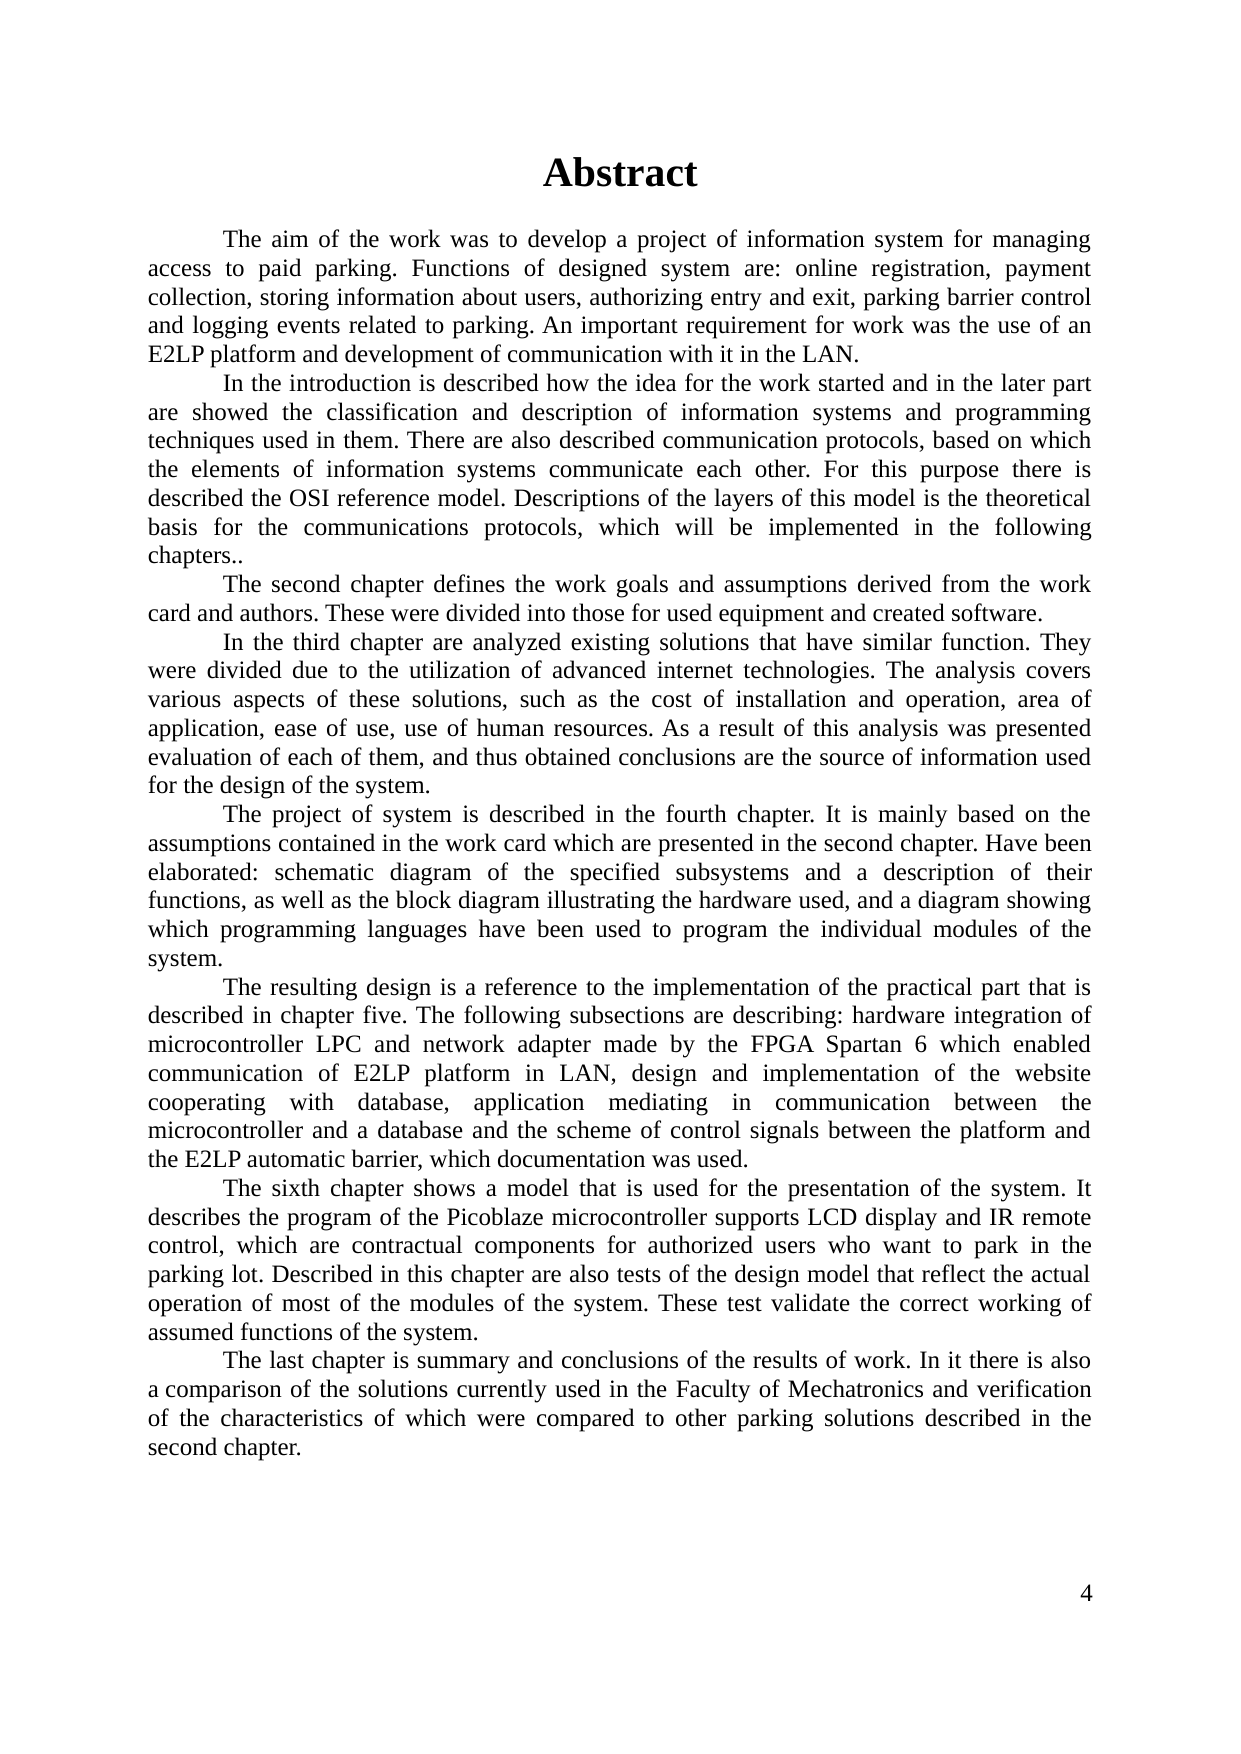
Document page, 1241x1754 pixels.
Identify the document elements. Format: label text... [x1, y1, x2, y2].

text The aim of the work was to develop a project of information system for managing access to paid parking. Functions of designed system are: online registration, payment collection, storing information about users, authorizing entry and exit, parking barrier control and logging events related to parking. An important requirement for work was the use of an E2LP platform and development of communication with it in the LAN. [148, 224, 1093, 368]
text In the introduction is described how the idea for the work started and in the later part are showed the classification and description of information systems and programming techniques used in them. There are also described communication protocols, based on which the elements of information systems communicate each other. For this purpose there is described the OSI reference model. Descriptions of the layers of this model is the theoretical basis for the communications protocols, which will be implemented in the following chapters.. [148, 368, 1093, 569]
text In the third chapter are analyzed existing solutions that have similar function. They were divided due to the utilization of advanced internet technologies. The analysis covers various aspects of these solutions, such as the cost of installation and operation, area of application, ease of use, use of human resources. As a result of this analysis was presented evaluation of each of them, and thus obtained conclusions are the source of information used for the design of the system. [148, 627, 1093, 799]
text Abstract [148, 148, 1093, 196]
text The project of system is described in the fourth chapter. It is mainly based on the assumptions contained in the work card which are presented in the second chapter. Have been elaborated: schematic diagram of the specified subsystems and a description of their functions, as well as the block diagram illustrating the hardware used, and a diagram showing which programming languages have been used to program the individual modules of the system. [148, 799, 1093, 972]
text The second chapter defines the work goals and assumptions derived from the work card and authors. These were divided into those for used equipment and created software. [148, 569, 1093, 627]
text The last chapter is summary and conclusions of the results of work. In it there is also a comparison of the solutions currently used in the Faculty of Mechatronics and verification of the characteristics of which were compared to other parking solutions described in the second chapter. [148, 1346, 1093, 1461]
text The resulting design is a reference to the implementation of the practical part that is described in chapter five. The following subsections are describing: hardware integration of microcontroller LPC and network adapter made by the FPGA Spartan 6 which enabled communication of E2LP platform in LAN, design and implementation of the website cooperating with database, application mediating in communication between the microcontroller and a database and the scheme of control signals between the platform and the E2LP automatic barrier, which documentation was used. [148, 972, 1093, 1173]
text The sixth chapter shows a model that is used for the presentation of the system. It describes the program of the Picoblaze microcontroller supports LCD display and IR remote control, which are contractual components for authorized users who want to park in the parking lot. Described in this chapter are also tests of the design model that reflect the actual operation of most of the modules of the system. These test validate the correct working of assumed functions of the system. [148, 1173, 1093, 1346]
